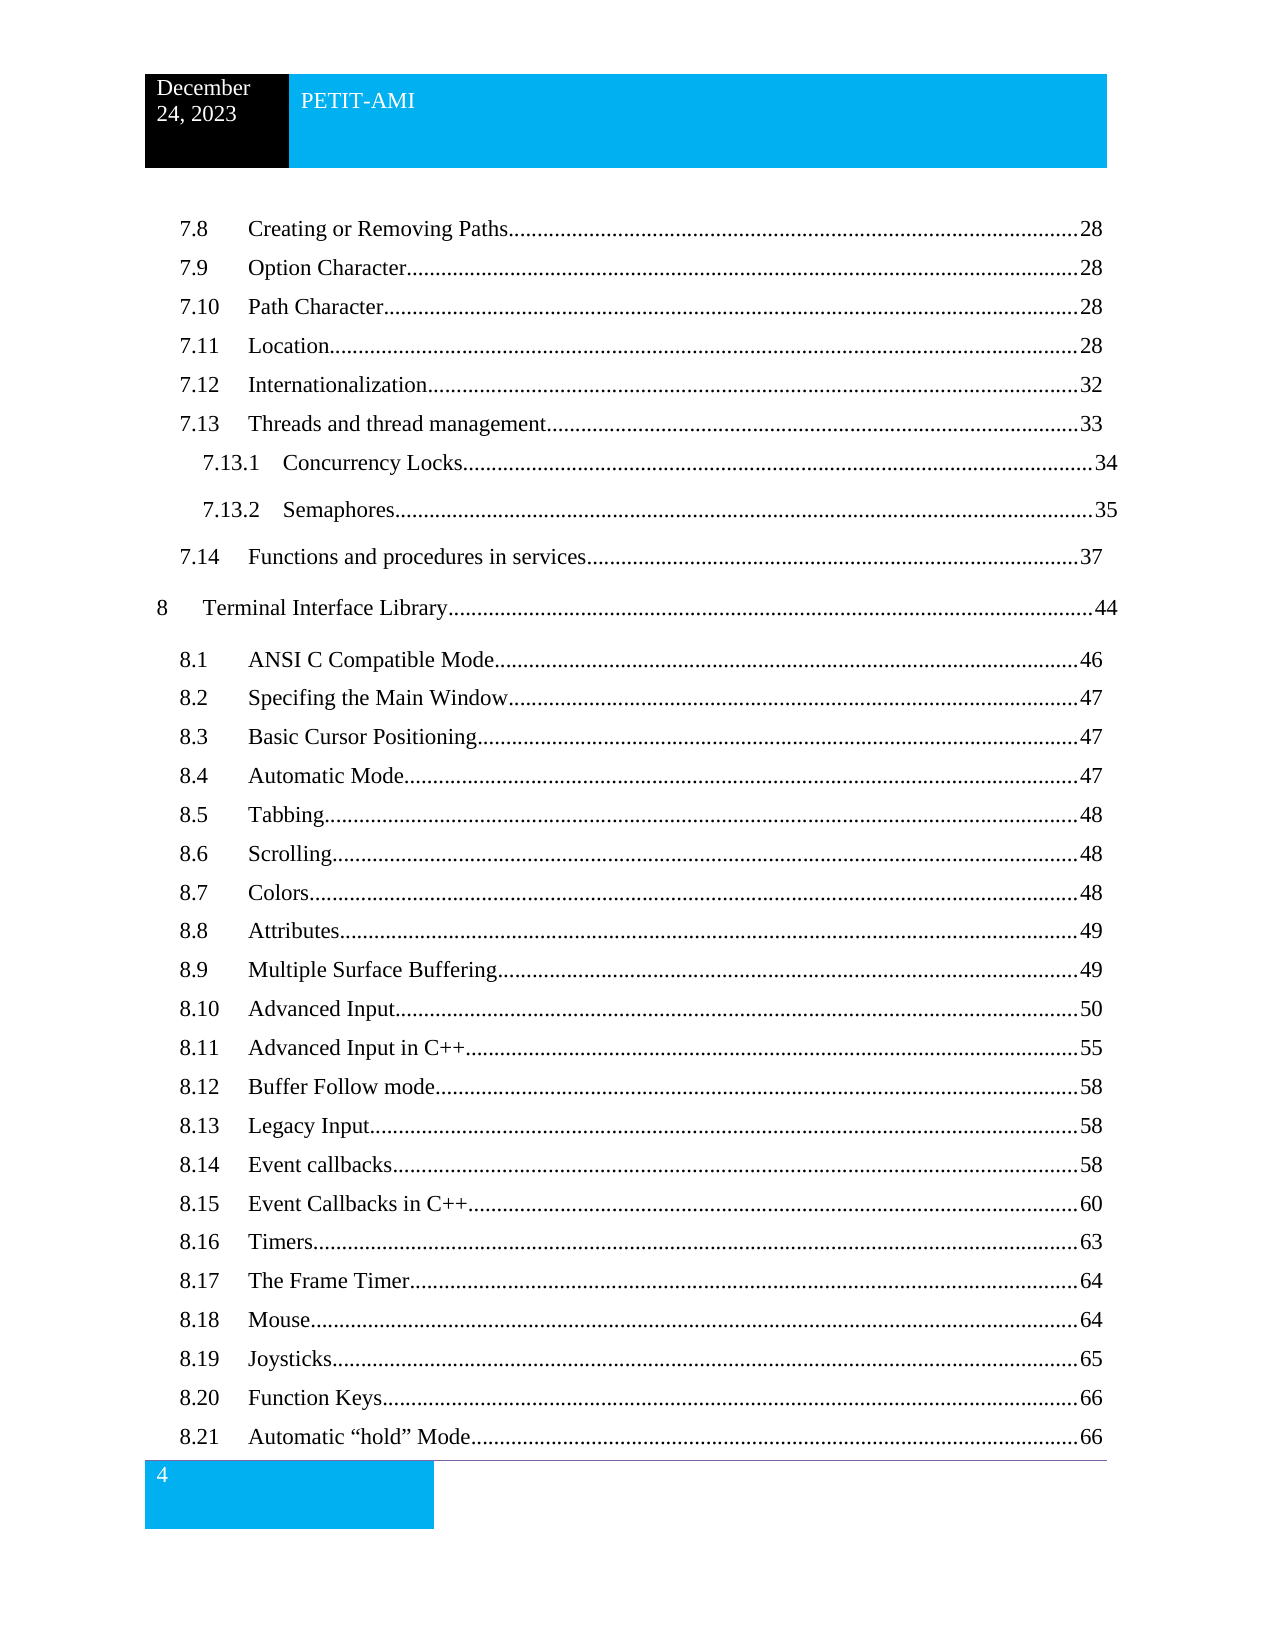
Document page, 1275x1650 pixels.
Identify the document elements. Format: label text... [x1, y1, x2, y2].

text 8.7 Colors 48 [179, 879, 1118, 905]
text 7.14 Functions and procedures in services 37 [179, 543, 1118, 569]
text 7.11 Location 28 [179, 332, 1118, 358]
text 7.9 Option Character 28 [179, 254, 1118, 281]
text 8.10 Advanced Input 50 [179, 995, 1118, 1022]
text 8.5 Tabbing 48 [179, 801, 1118, 827]
text 8.18 Mouse 64 [179, 1306, 1118, 1332]
text 8.8 Attributes 49 [179, 918, 1118, 944]
text 8.20 Function Keys 66 [179, 1384, 1118, 1410]
text 8.14 Event callbacks 58 [179, 1151, 1118, 1177]
text 8.17 The Frame Timer 64 [179, 1267, 1118, 1294]
text 8.2 Specifing the Main Window 47 [179, 684, 1118, 711]
text 8.13 Legacy Input 58 [179, 1112, 1118, 1138]
text 7.12 Internationalization 32 [179, 371, 1118, 397]
text 7.13.2 Semaphores 35 [202, 496, 1118, 522]
text 8.19 Joysticks 65 [179, 1345, 1118, 1371]
text 8.6 Scrolling 48 [179, 840, 1118, 866]
text 8 Terminal Interface Library 44 [156, 594, 1118, 621]
text 8.4 Automatic Mode 47 [179, 762, 1118, 788]
text 8.16 Timers 63 [179, 1228, 1118, 1255]
text 8.21 Automatic “hold” Mode 66 [179, 1423, 1118, 1449]
text 8.9 Multiple Surface Buffering 49 [179, 956, 1118, 983]
text 8.15 Event Callbacks in C++ 60 [179, 1189, 1118, 1216]
text 8.3 Basic Cursor Positioning 47 [179, 723, 1118, 750]
text 7.10 Path Character 28 [179, 293, 1118, 319]
text 8.11 Advanced Input in C++ 55 [179, 1034, 1118, 1061]
text 7.13 Threads and thread management 33 [179, 410, 1118, 436]
text 8.12 Buffer Follow mode 58 [179, 1073, 1118, 1099]
text 7.8 Creating or Removing Paths 28 [179, 215, 1118, 242]
text 8.1 ANSI C Compatible Mode 46 [179, 646, 1118, 672]
text 7.13.1 Concurrency Locks 34 [202, 448, 1118, 475]
